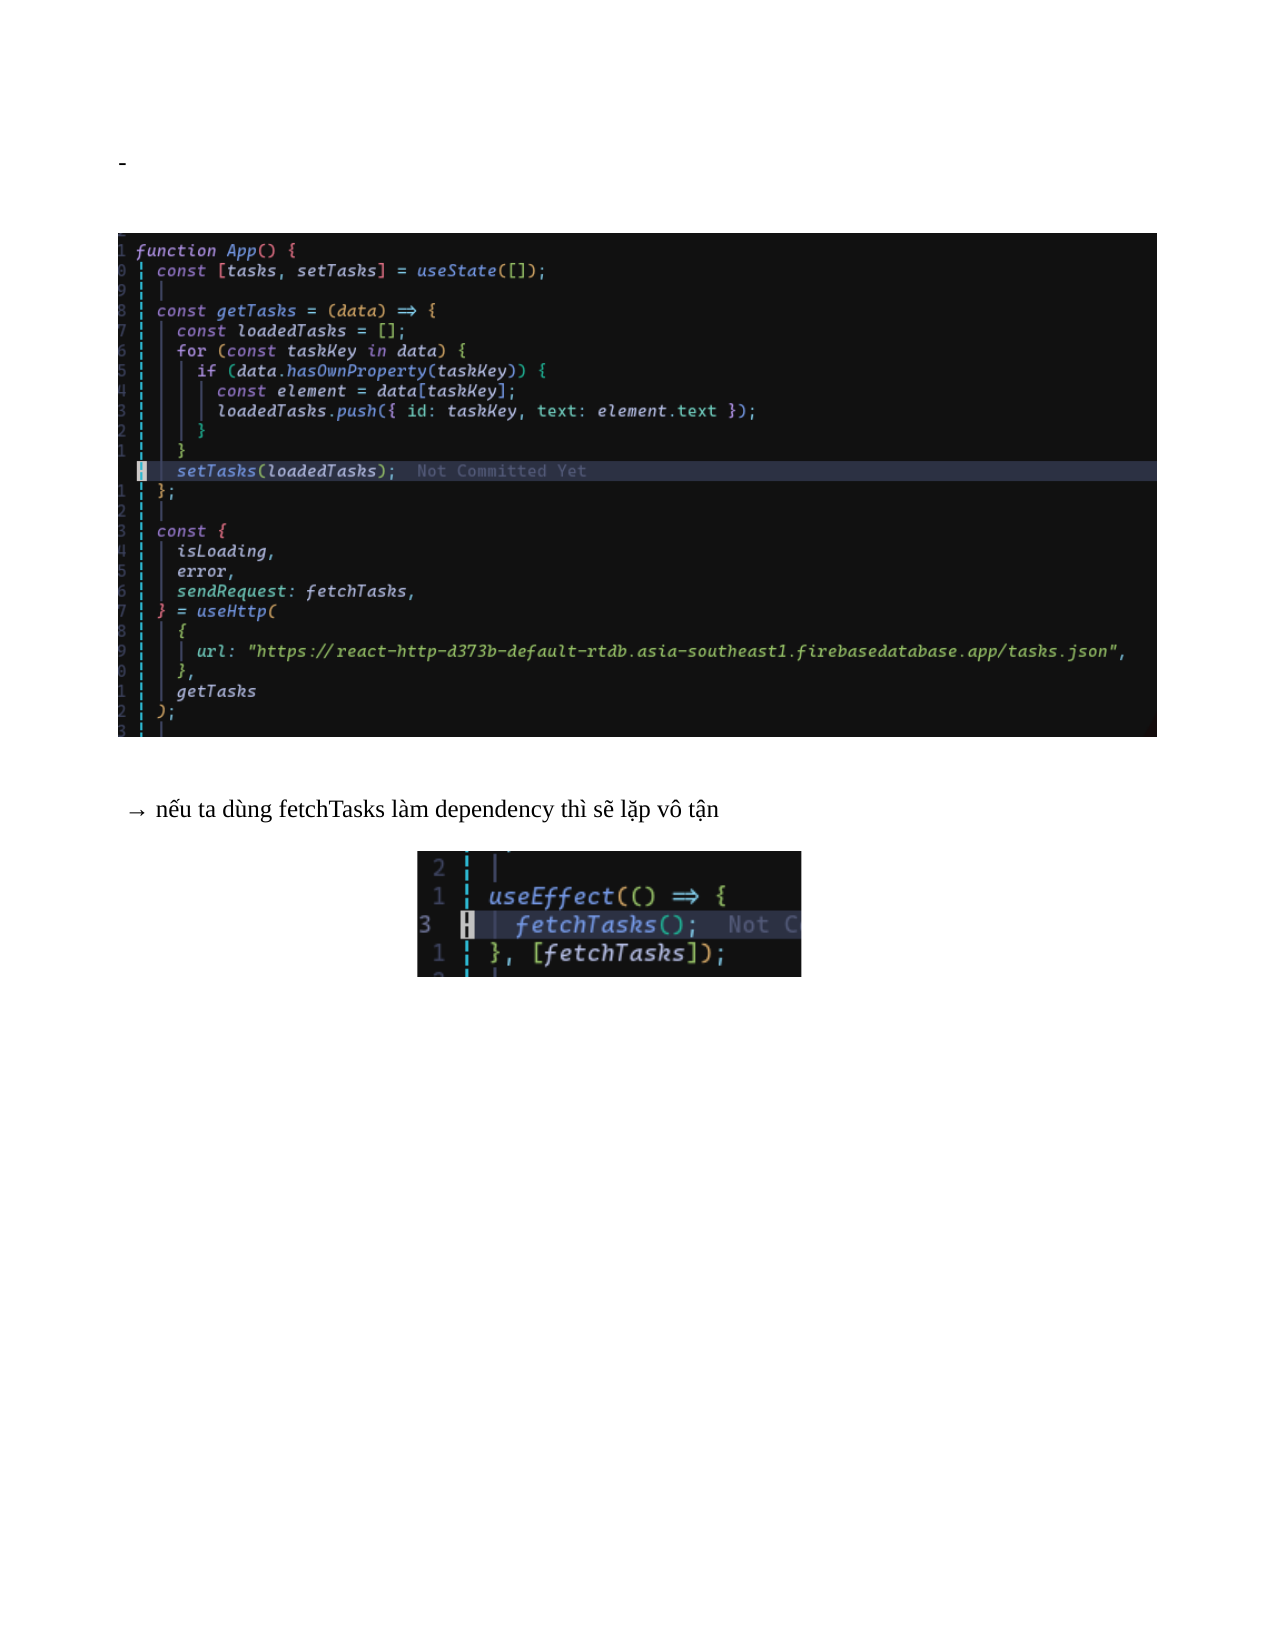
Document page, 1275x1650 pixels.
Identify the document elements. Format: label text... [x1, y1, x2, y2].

picture [118, 233, 1157, 737]
picture [417, 851, 802, 977]
text - [118, 147, 1157, 176]
text → nếu ta dùng fetchTasks làm dependency thì sẽ lặp vô tận [118, 794, 1157, 823]
